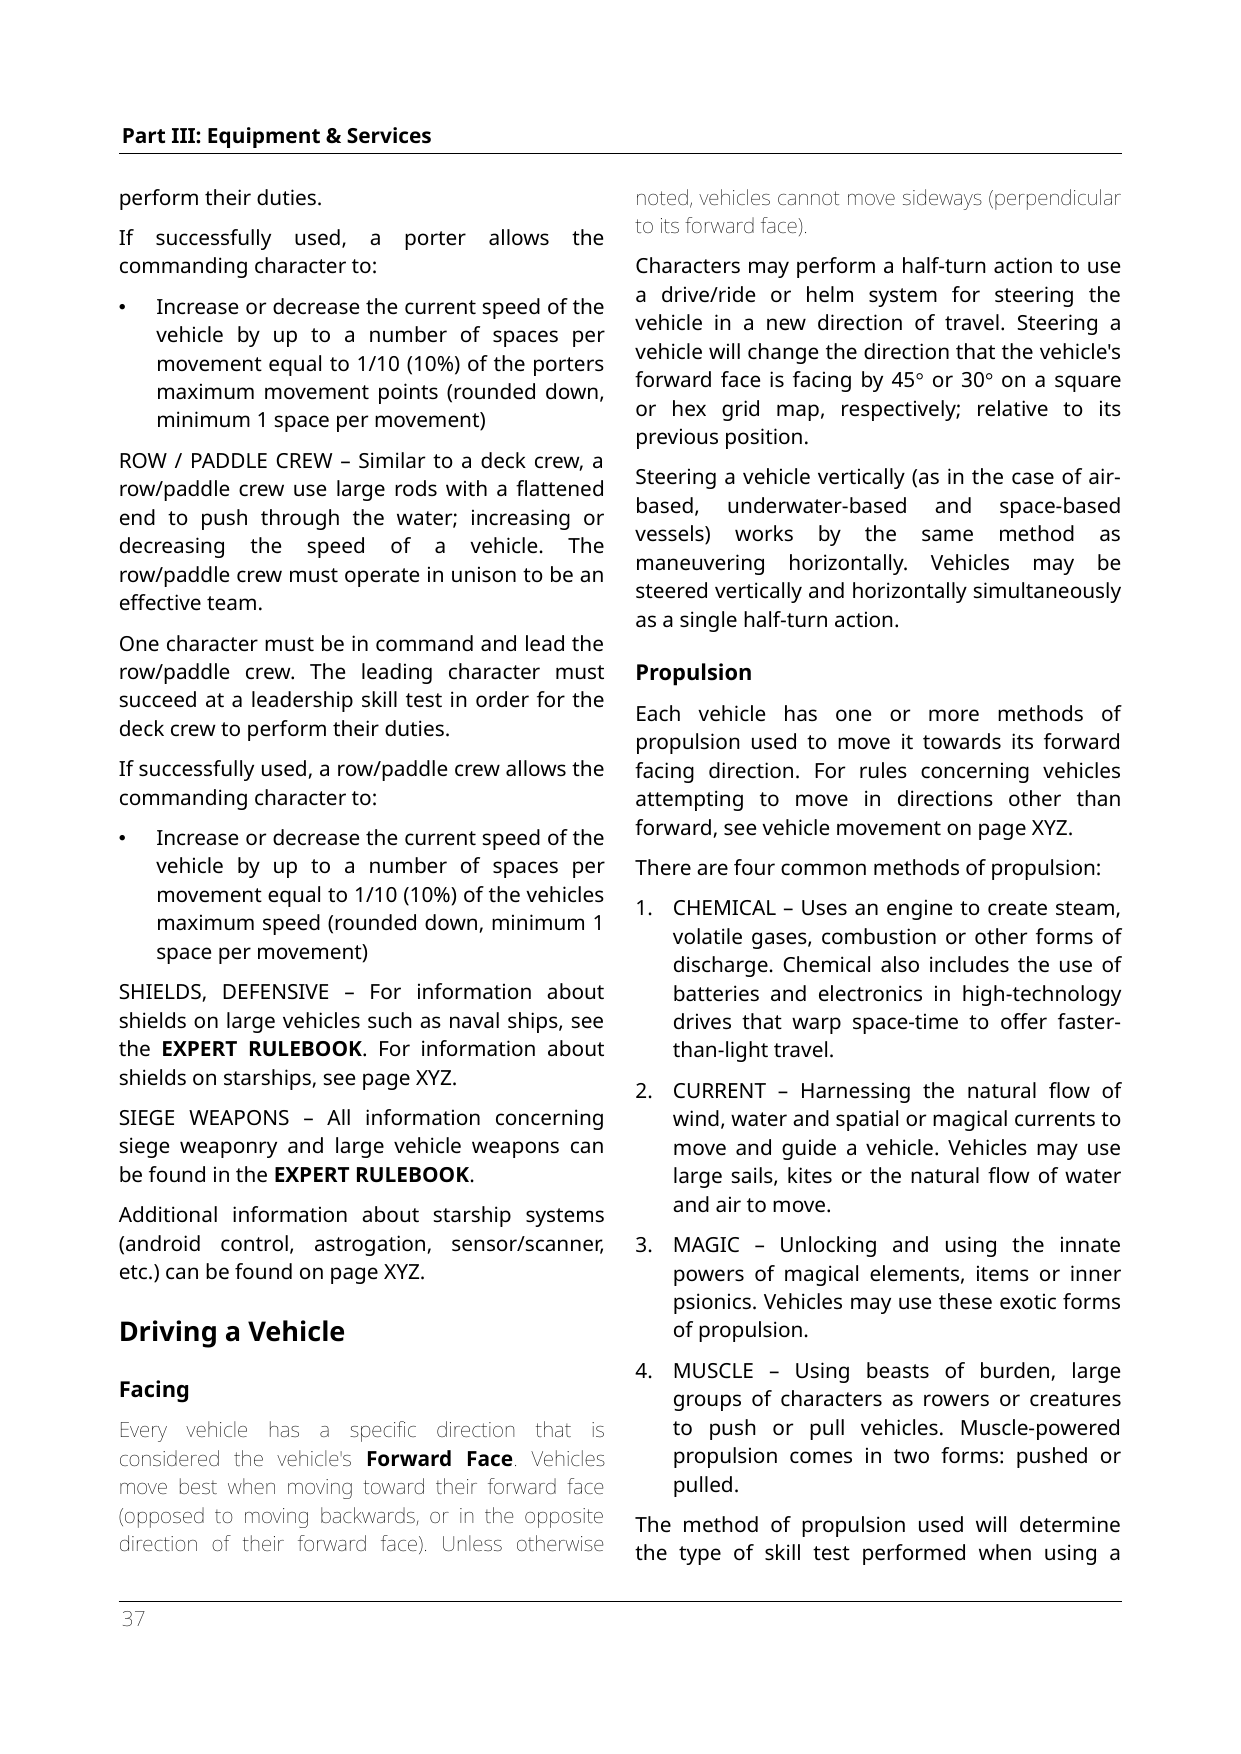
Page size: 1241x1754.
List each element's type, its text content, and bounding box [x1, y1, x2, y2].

text noted, vehicles cannot move sideways (perpendicular to its forward face). [635, 183, 1122, 239]
subtitle Driving a Vehicle [118, 1312, 605, 1349]
text Each vehicle has one or more methods of propulsion used to move it towards its forward facing direction. For rules concerning vehicles attempting to move in directions other than forward, see vehicle movement on page XYZ. [635, 699, 1122, 841]
text Propulsion [635, 657, 1122, 687]
text SHIELDS, DEFENSIVE – For information about shields on large vehicles such as naval ships, see the EXPERT RULEBOOK. For information about shields on starships, see page XYZ. [118, 977, 605, 1091]
text There are four common methods of propulsion: [635, 853, 1122, 881]
text Additional information about starship systems (android control, astrogation, sensor/scanner, etc.) can be found on page XYZ. [118, 1200, 605, 1286]
list MAGIC – Unlocking and using the innate powers of magical elements, items or inner psionics. Vehicles may use these exotic forms of propulsion. [635, 1230, 1122, 1344]
list MUSCLE – Using beasts of burden, large groups of characters as rowers or creatures to push or pull vehicles. Muscle-powered propulsion comes in two forms: pushed or pulled. [635, 1356, 1122, 1498]
list Increase or decrease the current speed of the vehicle by up to a number of spaces per movement equal to 1/10 (10%) of the vehicles maximum speed (rounded down, minimum 1 space per movement) [118, 823, 605, 965]
text Facing [118, 1374, 605, 1403]
text One character must be in command and lead the row/paddle crew. The leading character must succeed at a leadership skill test in order for the deck crew to perform their duties. [118, 629, 605, 742]
text Characters may perform a half-turn action to use a drive/ride or helm system for steering the vehicle in a new direction of travel. Steering a vehicle will change the direction that the vehicle's forward face is facing by 45° or 30° on a square or hex grid map, respectively; relative to its previous position. [635, 251, 1122, 451]
text SIEGE WEAPONS – All information concerning siege weaponry and large vehicle weapons can be found in the EXPERT RULEBOOK. [118, 1103, 605, 1188]
text If successfully used, a porter allows the commanding character to: [118, 223, 605, 280]
list CURRENT – Harnessing the natural flow of wind, water and spatial or magical currents to move and guide a vehicle. Vehicles may use large sails, kites or the natural flow of water and air to move. [635, 1076, 1122, 1218]
list Increase or decrease the current speed of the vehicle by up to a number of spaces per movement equal to 1/10 (10%) of the porters maximum movement points (rounded down, minimum 1 space per movement) [118, 292, 605, 434]
text Every vehicle has a specific direction that is considered the vehicle's Forward Face. Vehicles move best when moving toward their forward face (opposed to moving backwards, or in the opposite direction of their forward face). Unless otherwise [118, 1415, 605, 1558]
text Steering a vehicle vertically (as in the case of air-based, underwater-based and space-based vessels) works by the same method as maneuvering horizontally. Vehicles may be steered vertically and horizontally simultaneously as a single half-turn action. [635, 462, 1122, 633]
list CHEMICAL – Uses an engine to create steam, volatile gases, combustion or other forms of discharge. Chemical also includes the use of batteries and electronics in high-technology drives that warp space-time to offer faster-than-light travel. [635, 893, 1122, 1064]
text The method of propulsion used will determine the type of skill test performed when using a [635, 1510, 1122, 1567]
text perform their duties. [118, 183, 605, 211]
text ROW / PADDLE CREW – Similar to a deck crew, a row/paddle crew use large rods with a flattened end to push through the water; increasing or decreasing the speed of a vehicle. The row/paddle crew must operate in unison to be an effective team. [118, 446, 605, 617]
text If successfully used, a row/paddle crew allows the commanding character to: [118, 754, 605, 811]
